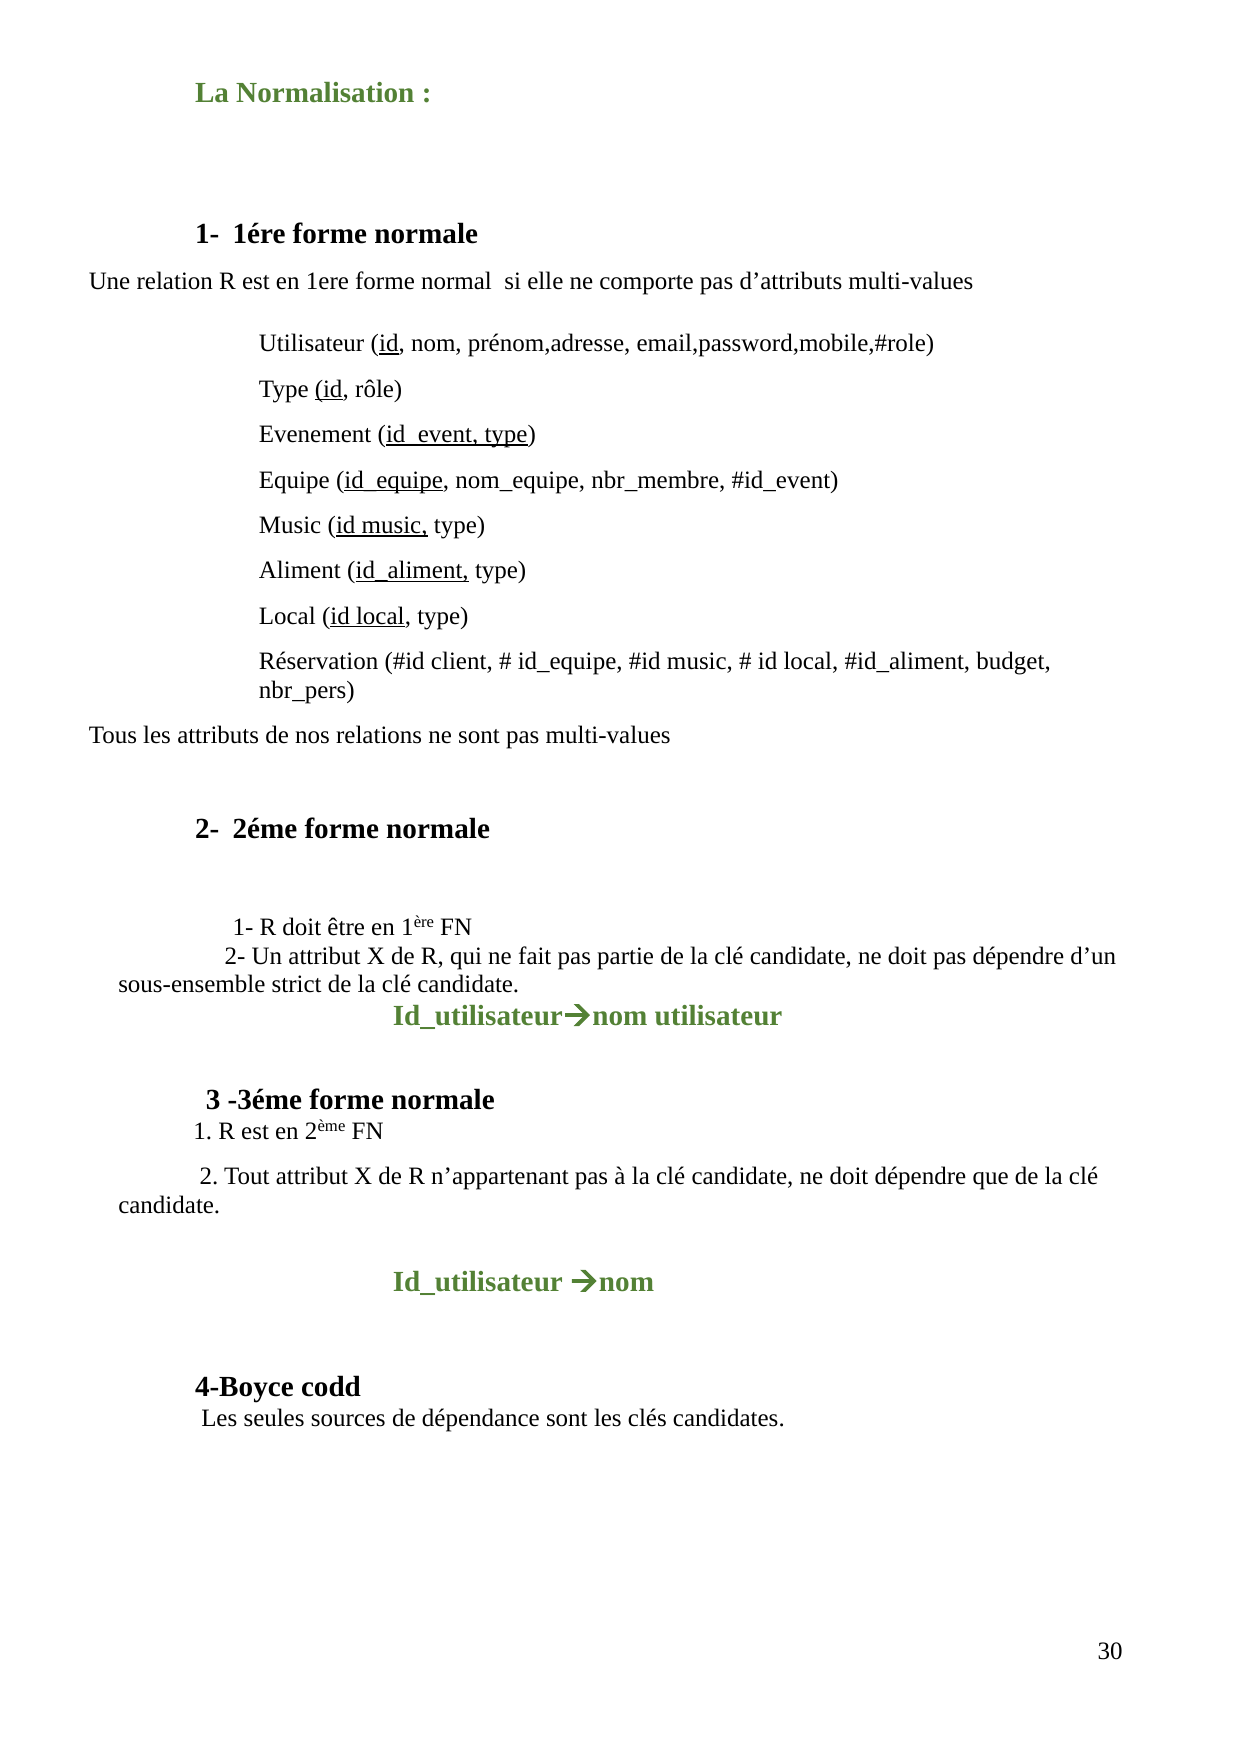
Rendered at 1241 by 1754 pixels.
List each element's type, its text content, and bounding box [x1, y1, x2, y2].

list Aliment (id_aliment, type) [259, 556, 1122, 584]
text 3 -3éme forme normale [118, 1082, 1122, 1116]
list 2éme forme normale [195, 812, 1122, 845]
list 1. R est en 2ème FN [193, 1116, 1122, 1144]
text 4-Boyce codd [195, 1369, 1122, 1403]
text Une relation R est en 1ere forme normal si elle ne comporte pas d’attributs multi-values [88, 266, 1078, 295]
text Les seules sources de dépendance sont les clés candidates. [195, 1403, 1122, 1432]
text 1- R doit être en 1ère FN [232, 912, 1122, 941]
text 2- Un attribut X de R, qui ne fait pas partie de la clé candidate, ne doit pas dépendre d’un sous-ensemble strict de la clé candidate. [118, 941, 1122, 998]
list Equipe (id_equipe, nom_equipe, nbr_membre, #id_event) [259, 465, 1122, 493]
list Local (id local, type) [259, 601, 1122, 630]
list Id_utilisateur ànom [232, 1264, 1122, 1298]
list Music (id music, type) [259, 510, 1122, 539]
list Type (id, rôle) [259, 374, 1122, 403]
list Evenement (id_event, type) [259, 419, 1122, 448]
text Tous les attributs de nos relations ne sont pas multi-values [88, 721, 1078, 749]
text 2. Tout attribut X de R n’appartenant pas à la clé candidate, ne doit dépendre que de la clé candidate. [118, 1161, 1122, 1219]
list Utilisateur (id, nom, prénom,adresse, email,password,mobile,#role) [259, 328, 1122, 357]
list La Normalisation : [195, 75, 1122, 108]
list 1ére forme normale [195, 216, 1122, 249]
list Réservation (#id client, # id_equipe, #id music, # id local, #id_aliment, budget, nbr_pers) [259, 646, 1122, 704]
list Id_utilisateurànom utilisateur [232, 998, 1122, 1032]
